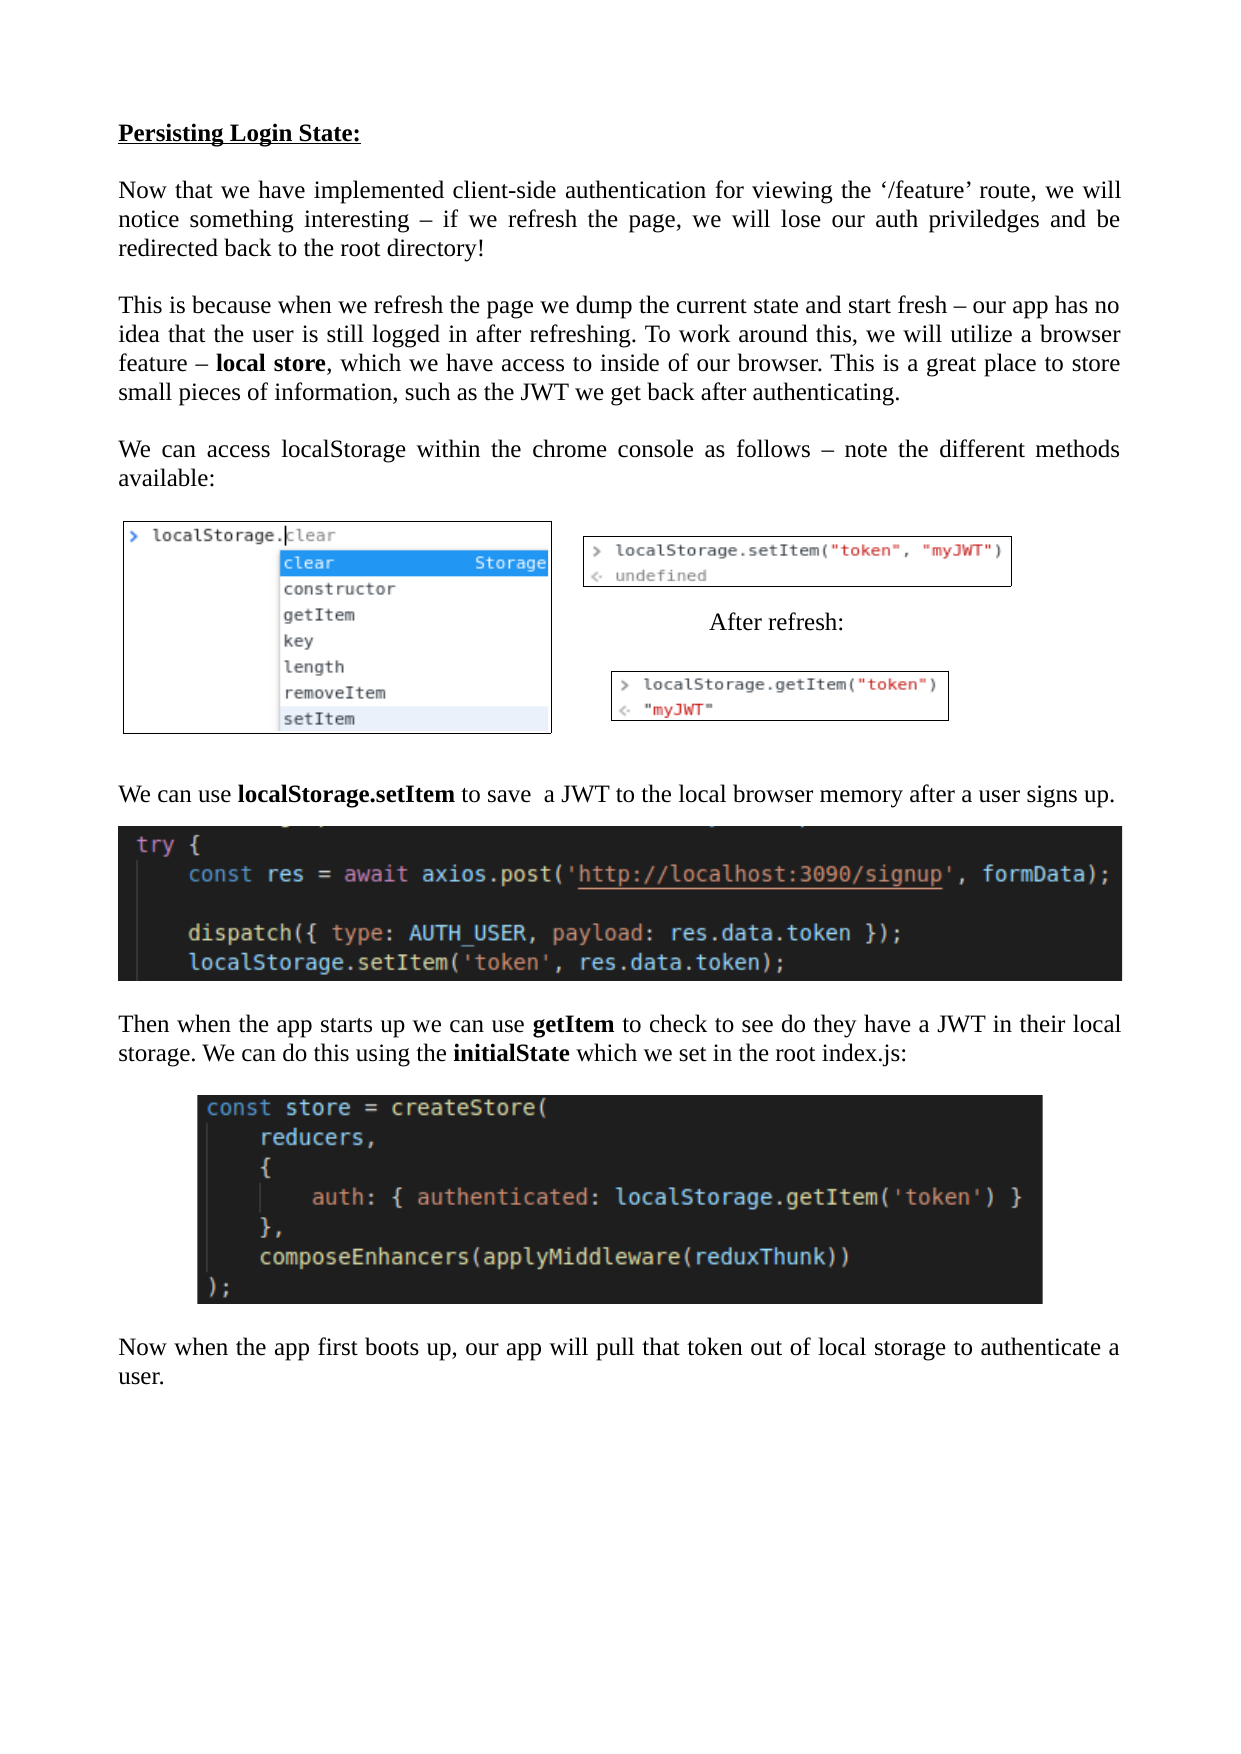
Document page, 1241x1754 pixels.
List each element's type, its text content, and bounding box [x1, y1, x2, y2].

text We can use localStorage.setItem to save a JWT to the local browser memory after a user signs up. [118, 779, 1122, 808]
picture [197, 1095, 1043, 1304]
text Now that we have implemented client-side authentication for viewing the ‘/feature’ route, we will notice something interesting – if we refresh the page, we will lose our auth priviledges and be redirected back to the root directory! [118, 176, 1122, 262]
text Then when the app starts up we can use getItem to check to see do they have a JWT in their local storage. We can do this using the initialState which we set in the root index.js: [118, 1009, 1122, 1067]
text This is because when we refresh the page we dump the current state and start fresh – our app has no idea that the user is still logged in after refreshing. To work around this, we will utilize a browser feature – local store, which we have access to inside of our browser. This is a great place to store small pieces of information, such as the JWT we get back after authenticating. [118, 291, 1122, 406]
text We can access localStorage within the chrome console as follows – note the different methods available: [118, 434, 1122, 492]
text Persisting Login State: [118, 118, 1122, 147]
picture [126, 523, 549, 731]
picture [118, 826, 1123, 981]
picture [614, 673, 946, 718]
text Now when the app first boots up, our app will pull that token out of local storage to authenticate a user. [118, 1332, 1122, 1390]
text After refresh: [552, 607, 1122, 636]
picture [586, 539, 1009, 584]
